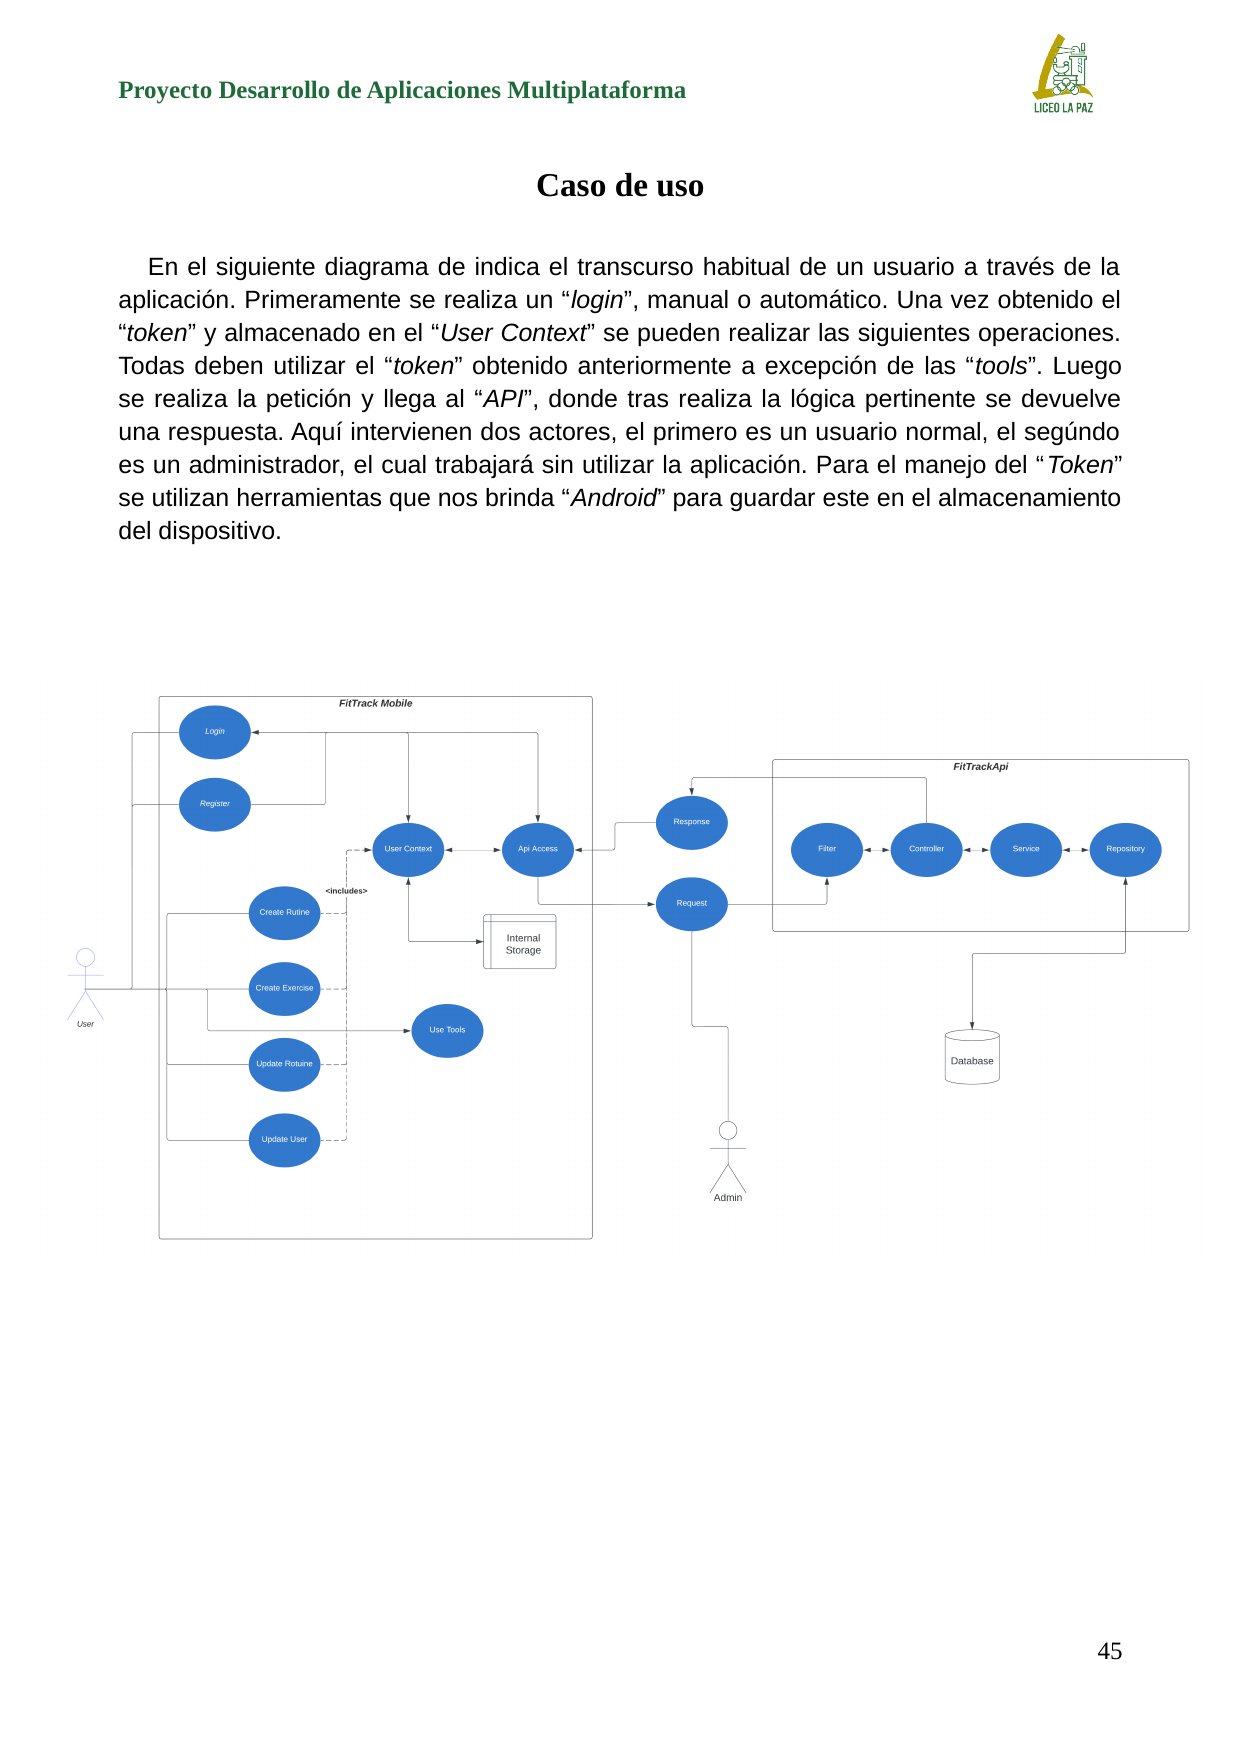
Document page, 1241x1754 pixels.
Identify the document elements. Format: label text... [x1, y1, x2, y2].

picture [1025, 26, 1100, 121]
text En el siguiente diagrama de indica el transcurso habitual de un usuario a través de la aplicación. Primeramente se realiza un “login”, manual o automático. Una vez obtenido el “token” y almacenado en el “User Context” se pueden realizar las siguientes operaciones. Todas deben utilizar el “token” obtenido anteriormente a excepción de las “tools”. Luego se realiza la petición y llega al “API”, donde tras realiza la lógica pertinente se devuelve una respuesta. Aquí intervienen dos actores, el primero es un usuario normal, el segúndo es un administrador, el cual trabajará sin utilizar la aplicación. Para el manejo del “Token” se utilizan herramientas que nos brinda “Android” para guardar este en el almacenamiento del dispositivo. [118, 252, 1122, 544]
picture [13, 678, 1207, 1257]
subtitle Caso de uso [118, 166, 1122, 204]
